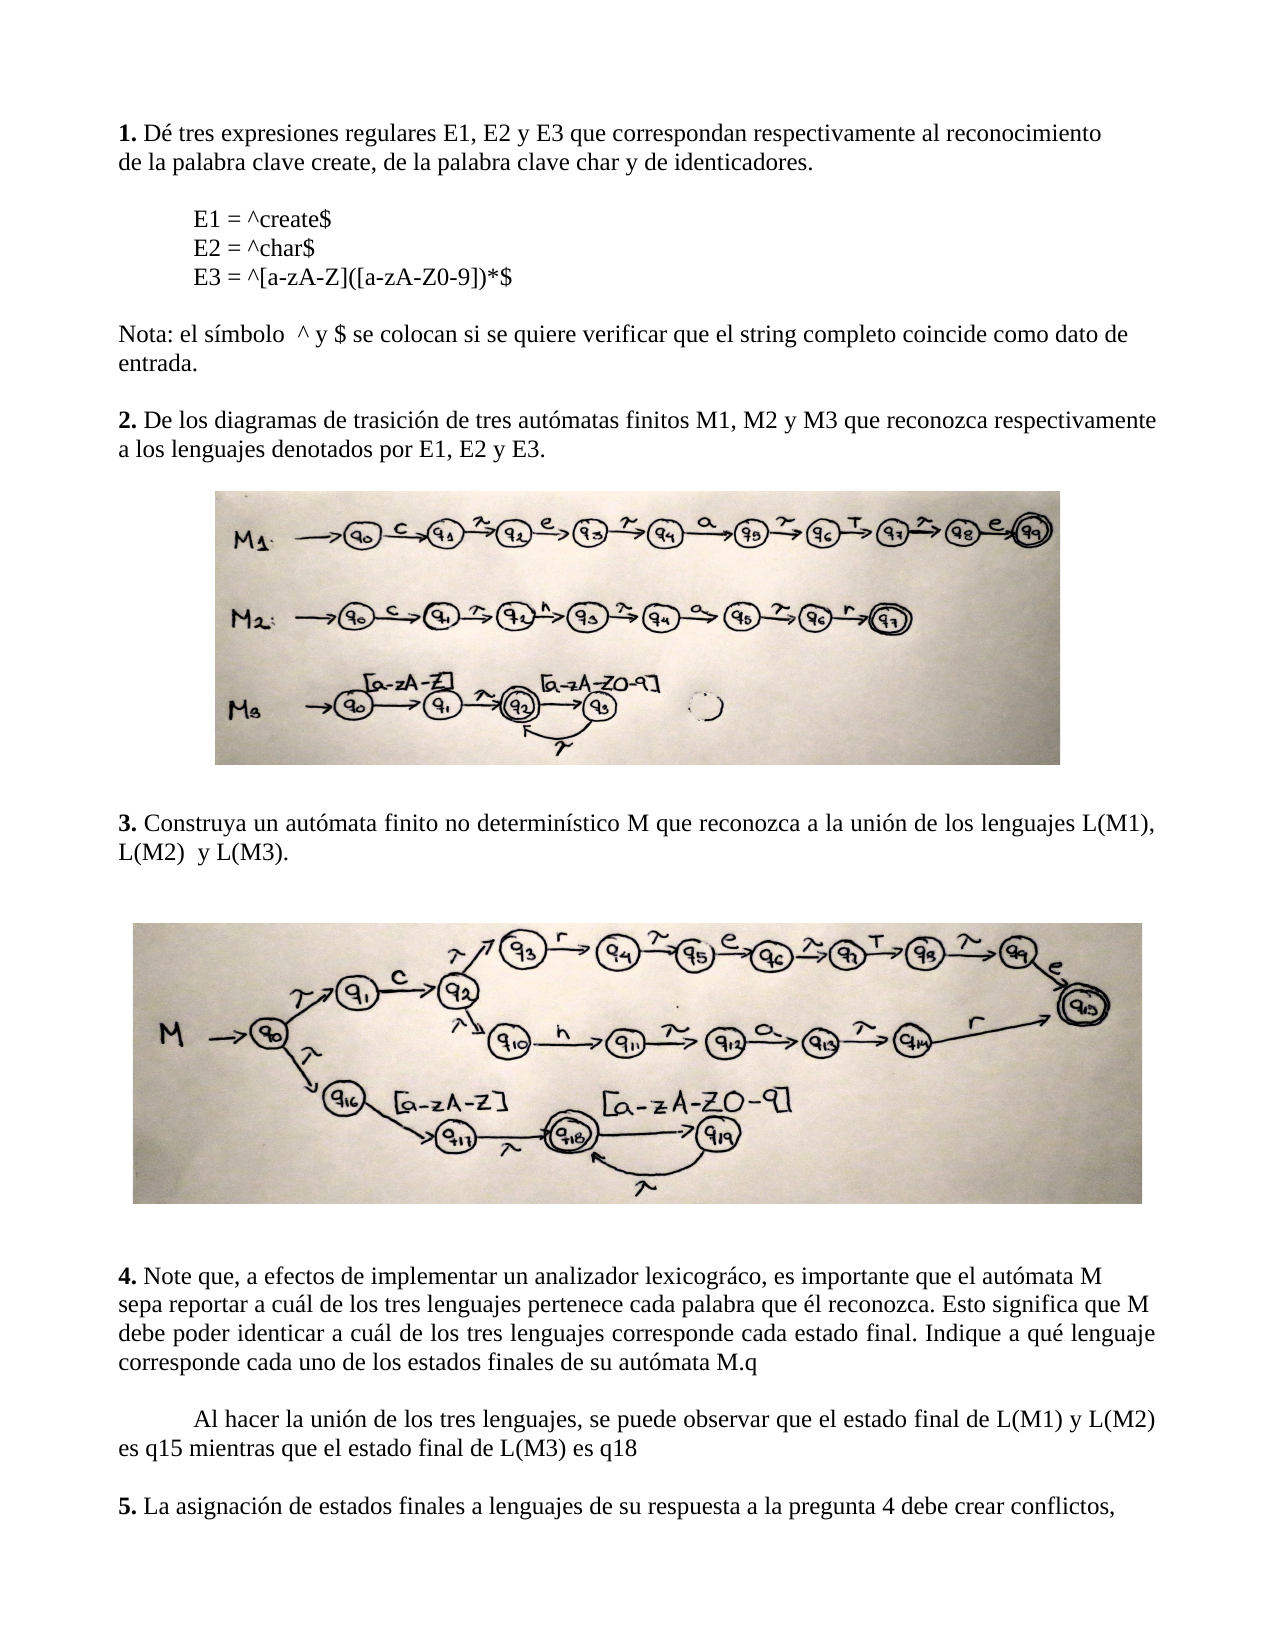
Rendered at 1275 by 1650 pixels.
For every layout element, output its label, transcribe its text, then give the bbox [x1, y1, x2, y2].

text E3 = ^[a-zA-Z]([a-zA-Z0-9])*$ [118, 262, 1157, 291]
text 4. Note que, a efectos de implementar un analizador lexicográco, es importante que el autómata M [118, 1261, 1157, 1289]
text E1 = ^create$ [118, 204, 1157, 233]
text Nota: el símbolo ^ y $ se colocan si se quiere verificar que el string completo coincide como dato de entrada. [118, 319, 1157, 377]
text E2 = ^char$ [118, 233, 1157, 262]
text 3. Construya un autómata finito no determinístico M que reconozca a la unión de los lenguajes L(M1), L(M2) y L(M3). [118, 808, 1157, 866]
text Al hacer la unión de los tres lenguajes, se puede observar que el estado final de L(M1) y L(M2) es q15 mientras que el estado final de L(M3) es q18 [118, 1404, 1157, 1462]
picture [215, 491, 1060, 765]
text sepa reportar a cuál de los tres lenguajes pertenece cada palabra que él reconozca. Esto significa que M [118, 1289, 1157, 1318]
text 5. La asignación de estados finales a lenguajes de su respuesta a la pregunta 4 debe crear conflictos, [118, 1491, 1157, 1519]
text de la palabra clave create, de la palabra clave char y de identicadores. [118, 147, 1157, 176]
text 1. Dé tres expresiones regulares E1, E2 y E3 que correspondan respectivamente al reconocimiento [118, 118, 1157, 147]
picture [132, 923, 1143, 1204]
text 2. De los diagramas de trasición de tres autómatas finitos M1, M2 y M3 que reconozca respectivamente a los lenguajes denotados por E1, E2 y E3. [118, 406, 1157, 463]
text debe poder identicar a cuál de los tres lenguajes corresponde cada estado final. Indique a qué lenguaje corresponde cada uno de los estados finales de su autómata M.q [118, 1318, 1157, 1376]
